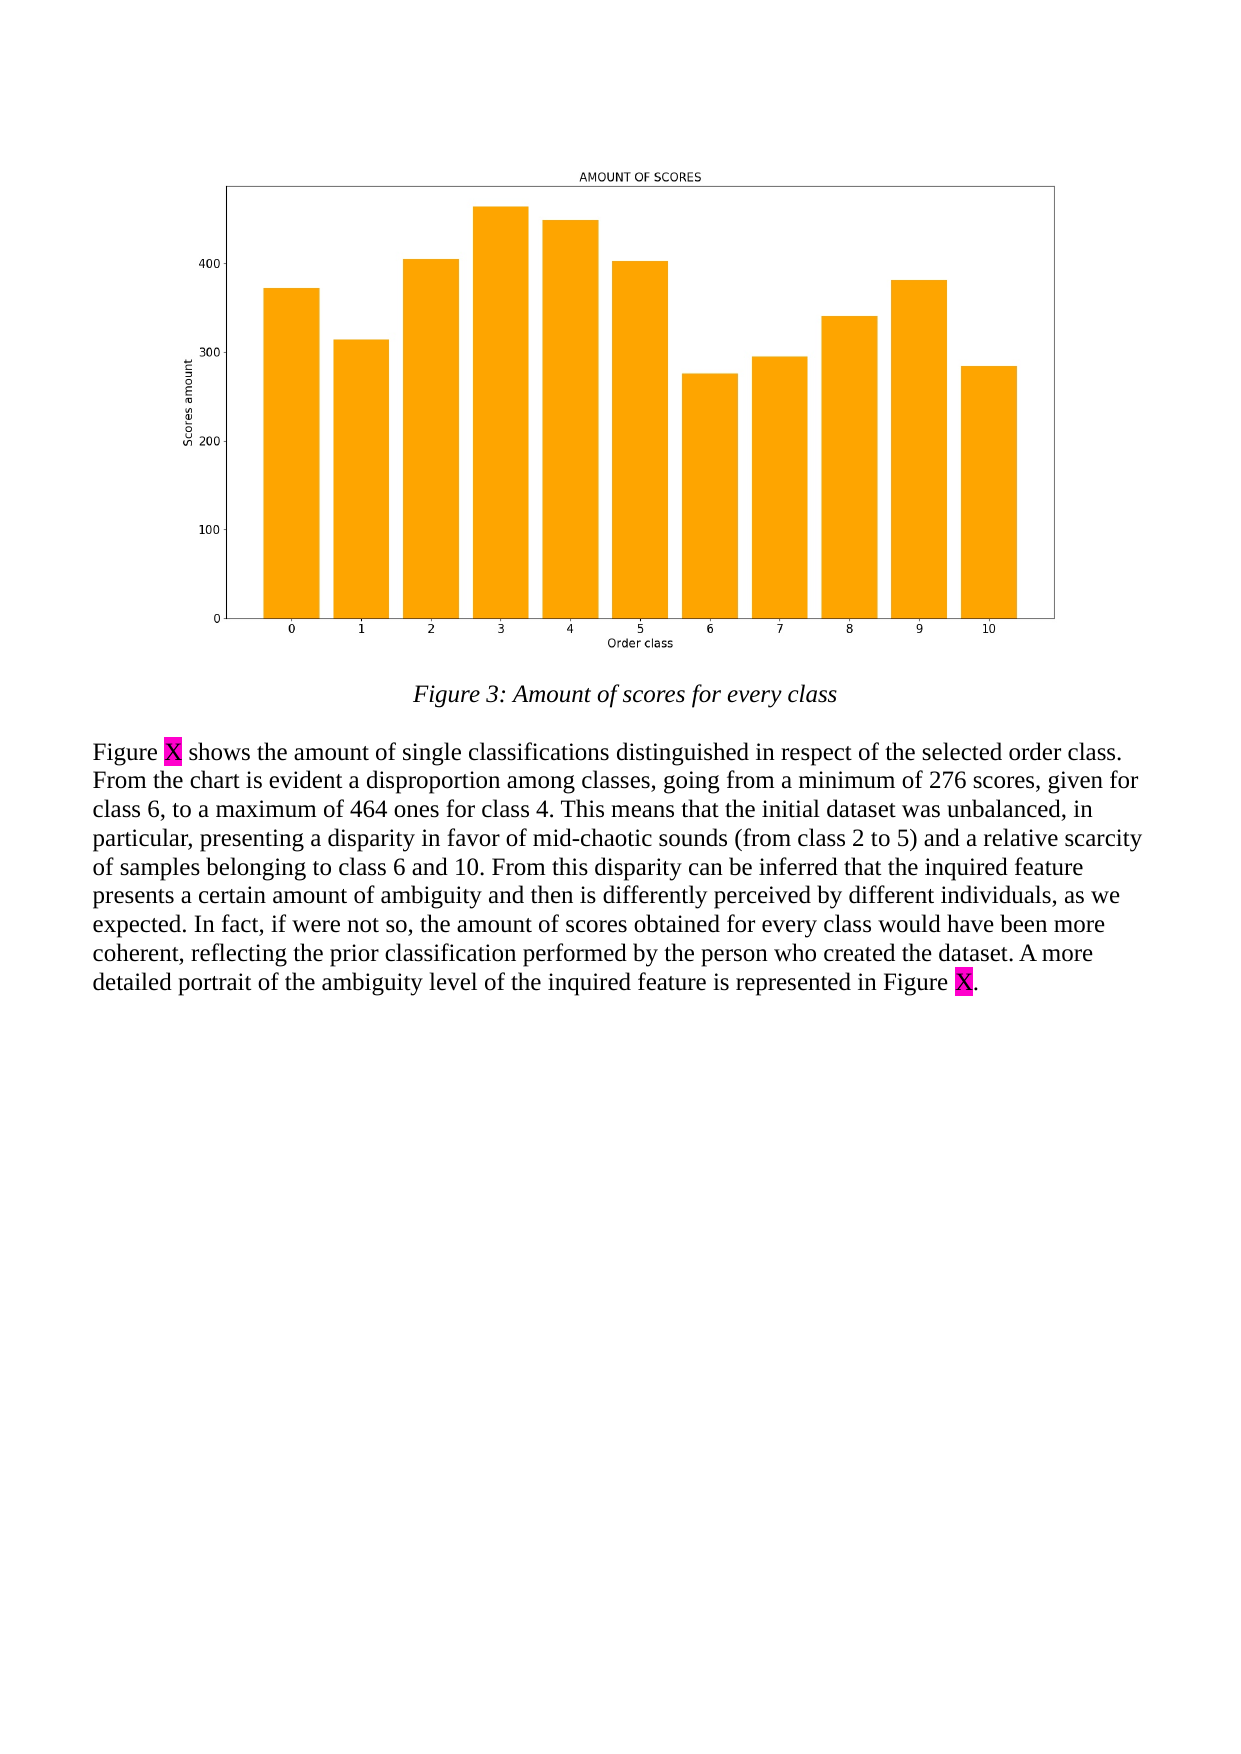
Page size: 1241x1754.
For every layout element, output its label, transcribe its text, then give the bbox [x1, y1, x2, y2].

picture [92, 118, 1161, 680]
text Figure 3: Amount of scores for every class [92, 680, 1160, 708]
text Figure X shows the amount of single classifications distinguished in respect of the selected order class. From the chart is evident a disproportion among classes, going from a minimum of 276 scores, given for class 6, to a maximum of 464 ones for class 4. This means that the initial dataset was unbalanced, in particular, presenting a disparity in favor of mid-chaotic sounds (from class 2 to 5) and a relative scarcity of samples belonging to class 6 and 10. From this disparity can be inferred that the inquired feature presents a certain amount of ambiguity and then is differently perceived by different individuals, as we expected. In fact, if were not so, the amount of scores obtained for every class would have been more coherent, reflecting the prior classification performed by the person who created the dataset. A more detailed portrait of the ambiguity level of the inquired feature is represented in Figure X. [92, 737, 1160, 996]
